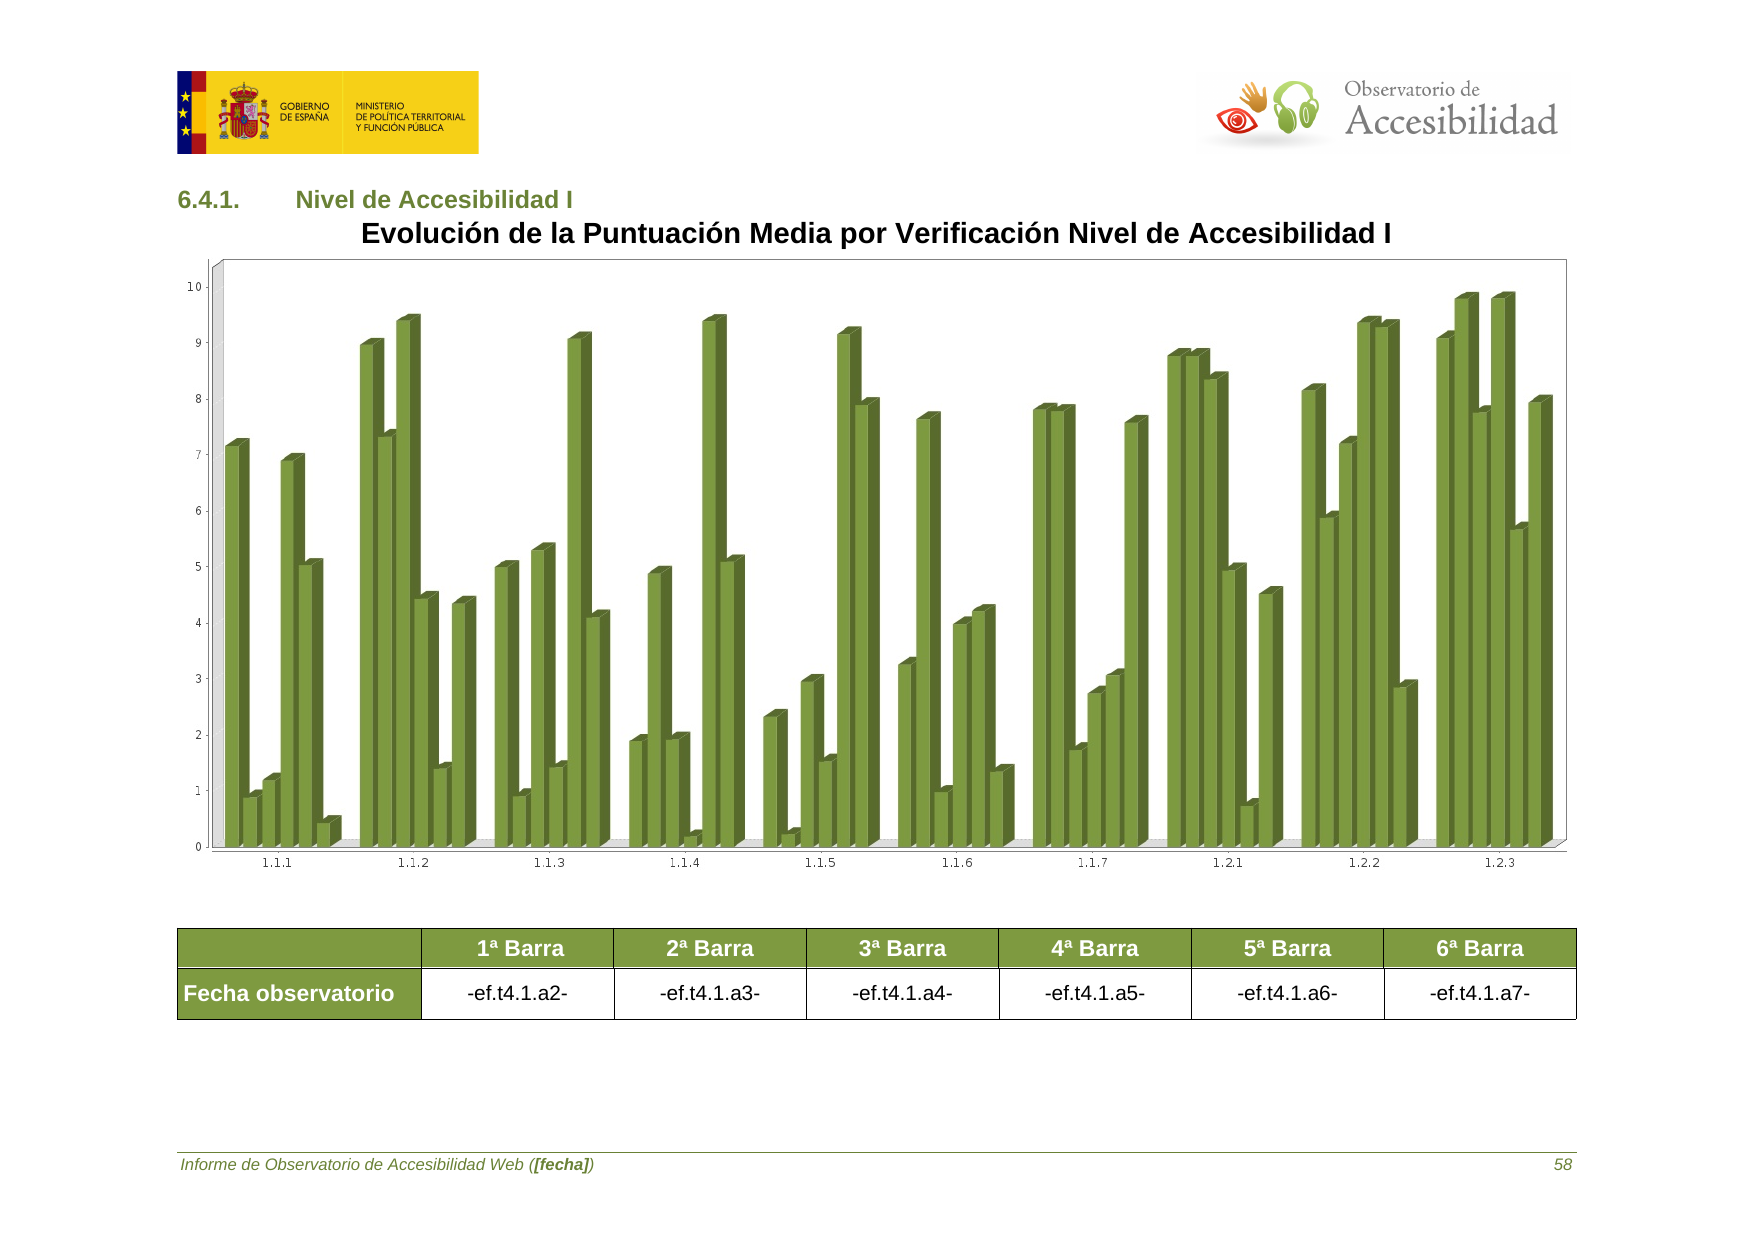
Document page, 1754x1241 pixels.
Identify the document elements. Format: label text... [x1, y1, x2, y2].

table_header 5ª Barra [1192, 929, 1383, 967]
table_cell -ef.t4.1.a6- [1192, 969, 1384, 1019]
table_header [178, 929, 421, 967]
table_header 1ª Barra [422, 929, 613, 967]
picture [177, 250, 1577, 875]
table_header 2ª Barra [614, 929, 806, 967]
table_cell -ef.t4.1.a5- [1000, 969, 1191, 1019]
table_cell -ef.t4.1.a7- [1385, 969, 1576, 1019]
table_cell -ef.t4.1.a3- [615, 969, 806, 1019]
text Evolución de la Puntuación Media por Verificación Nivel de Accesibilidad I [177, 216, 1577, 250]
table_cell -ef.t4.1.a4- [807, 969, 999, 1019]
table_cell Fecha observatorio [178, 969, 421, 1019]
picture [177, 71, 479, 154]
subtitle Nivel de Accesibilidad I [177, 185, 1577, 214]
table_header 3ª Barra [807, 929, 998, 967]
table_cell -ef.t4.1.a2- [422, 969, 614, 1019]
table_header 4ª Barra [999, 929, 1191, 967]
table_header 6ª Barra [1384, 929, 1576, 967]
picture [1196, 72, 1572, 154]
